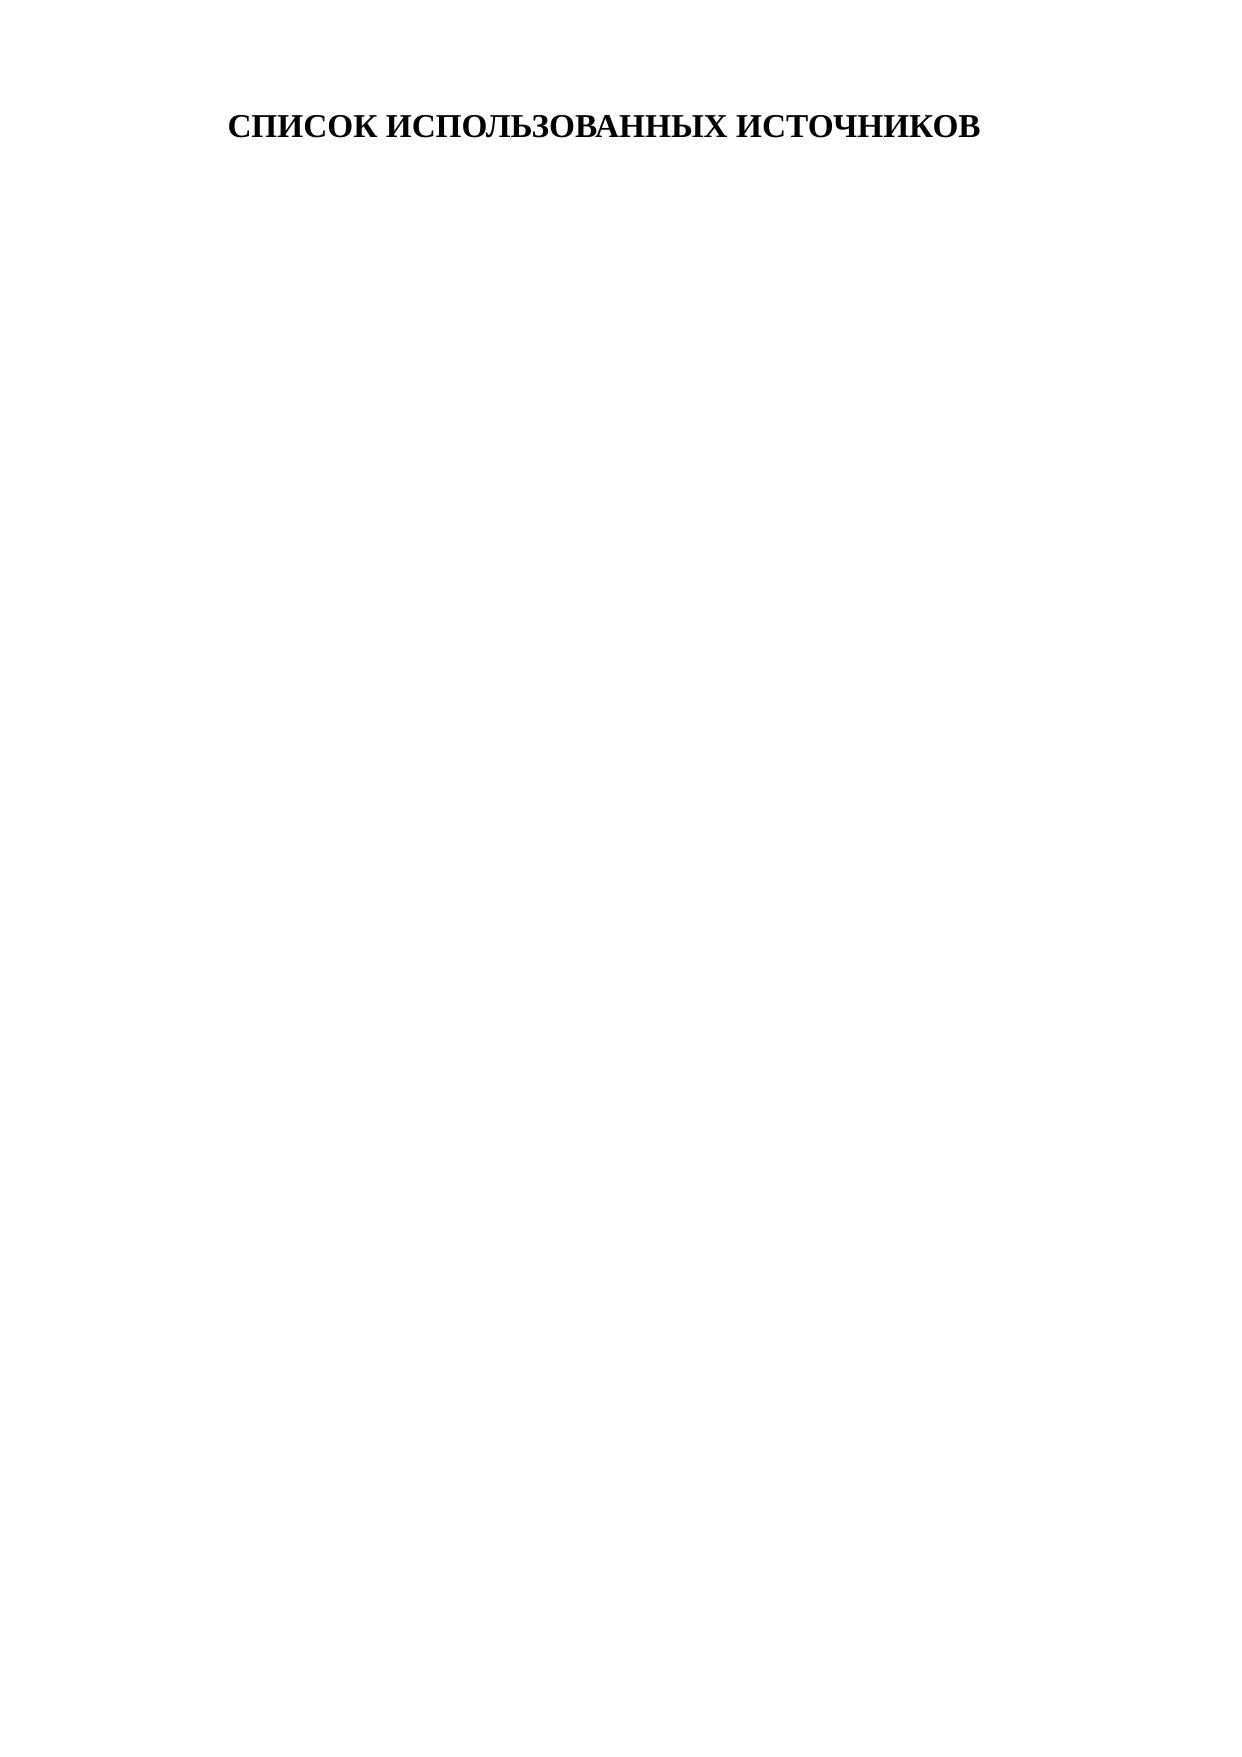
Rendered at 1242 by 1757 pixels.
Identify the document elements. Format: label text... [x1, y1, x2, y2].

subtitle СПИСОК ИСПОЛЬЗОВАННЫХ ИСТОЧНИКОВ [102, 106, 1106, 144]
